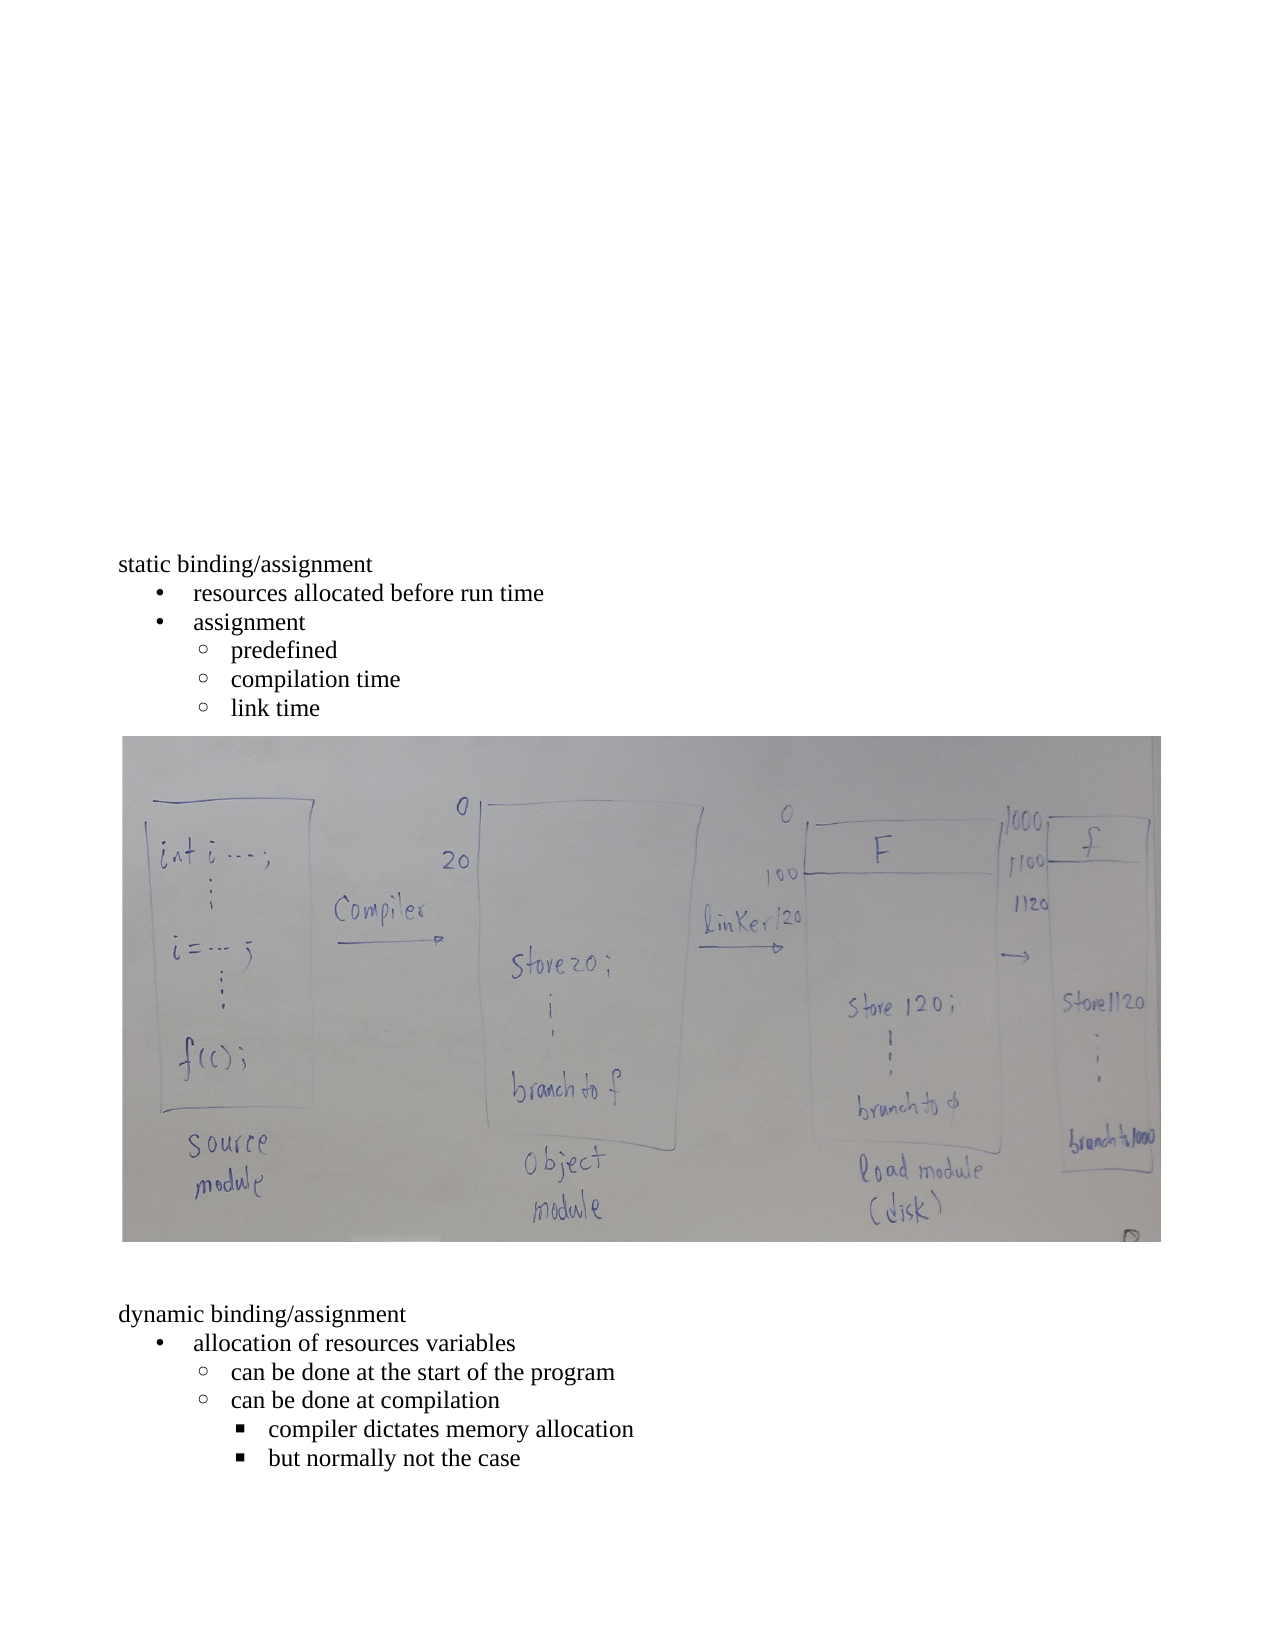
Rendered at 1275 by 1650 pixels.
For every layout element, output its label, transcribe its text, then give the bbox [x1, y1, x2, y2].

list predefined [193, 636, 1157, 664]
list can be done at the start of the program [193, 1357, 1157, 1385]
text dynamic binding/assignment [118, 1299, 1157, 1328]
list assignment [156, 607, 1157, 636]
list compilation time [193, 664, 1157, 693]
list compiler dictates memory allocation [231, 1414, 1157, 1443]
text static binding/assignment [118, 549, 1157, 578]
picture [122, 736, 1161, 1242]
list resources allocated before run time [156, 578, 1157, 607]
list but normally not the case [231, 1443, 1157, 1472]
list allocation of resources variables [156, 1328, 1157, 1357]
list can be done at compilation [193, 1385, 1157, 1414]
list link time [193, 693, 1157, 722]
